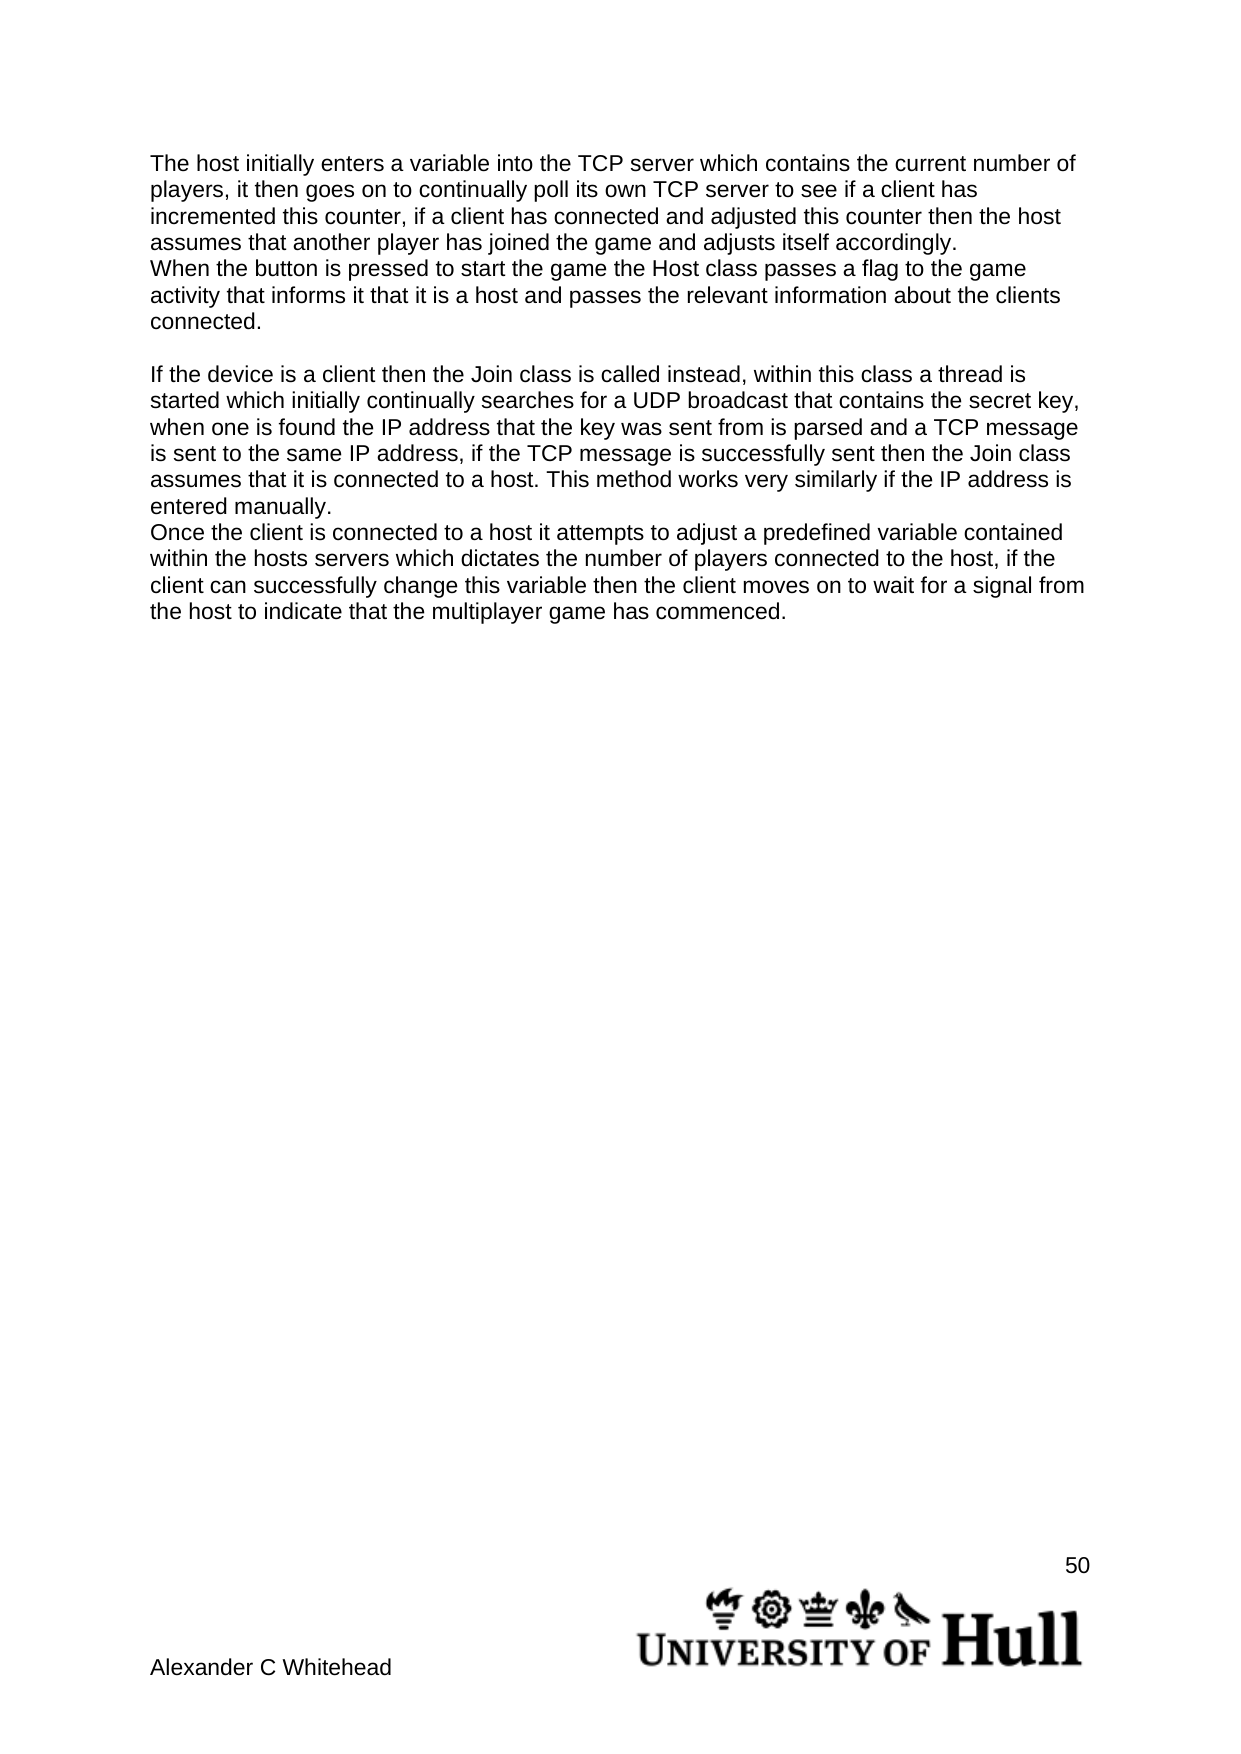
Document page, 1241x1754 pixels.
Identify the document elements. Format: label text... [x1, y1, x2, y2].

text When the button is pressed to start the game the Host class passes a flag to the game activity that informs it that it is a host and passes the relevant information about the clients connected. [150, 255, 1090, 334]
text Once the client is connected to a host it attempts to adjust a predefined variable contained within the hosts servers which dictates the number of players connected to the host, if the client can successfully change this variable then the client moves on to wait for a signal from the host to indicate that the multiplayer game has commenced. [150, 519, 1090, 624]
picture [630, 1578, 1091, 1676]
text The host initially enters a variable into the TCP server which contains the current number of players, it then goes on to continually poll its own TCP server to see if a client has incremented this counter, if a client has connected and adjusted this counter then the host assumes that another player has joined the game and adjusts itself accordingly. [150, 150, 1090, 255]
text If the device is a client then the Join class is called instead, within this class a thread is started which initially continually searches for a UDP broadcast that contains the secret key, when one is found the IP address that the key was sent from is parsed and a TCP message is sent to the same IP address, if the TCP message is successfully sent then the Join class assumes that it is connected to a host. This method works very similarly if the IP address is entered manually. [150, 361, 1090, 519]
